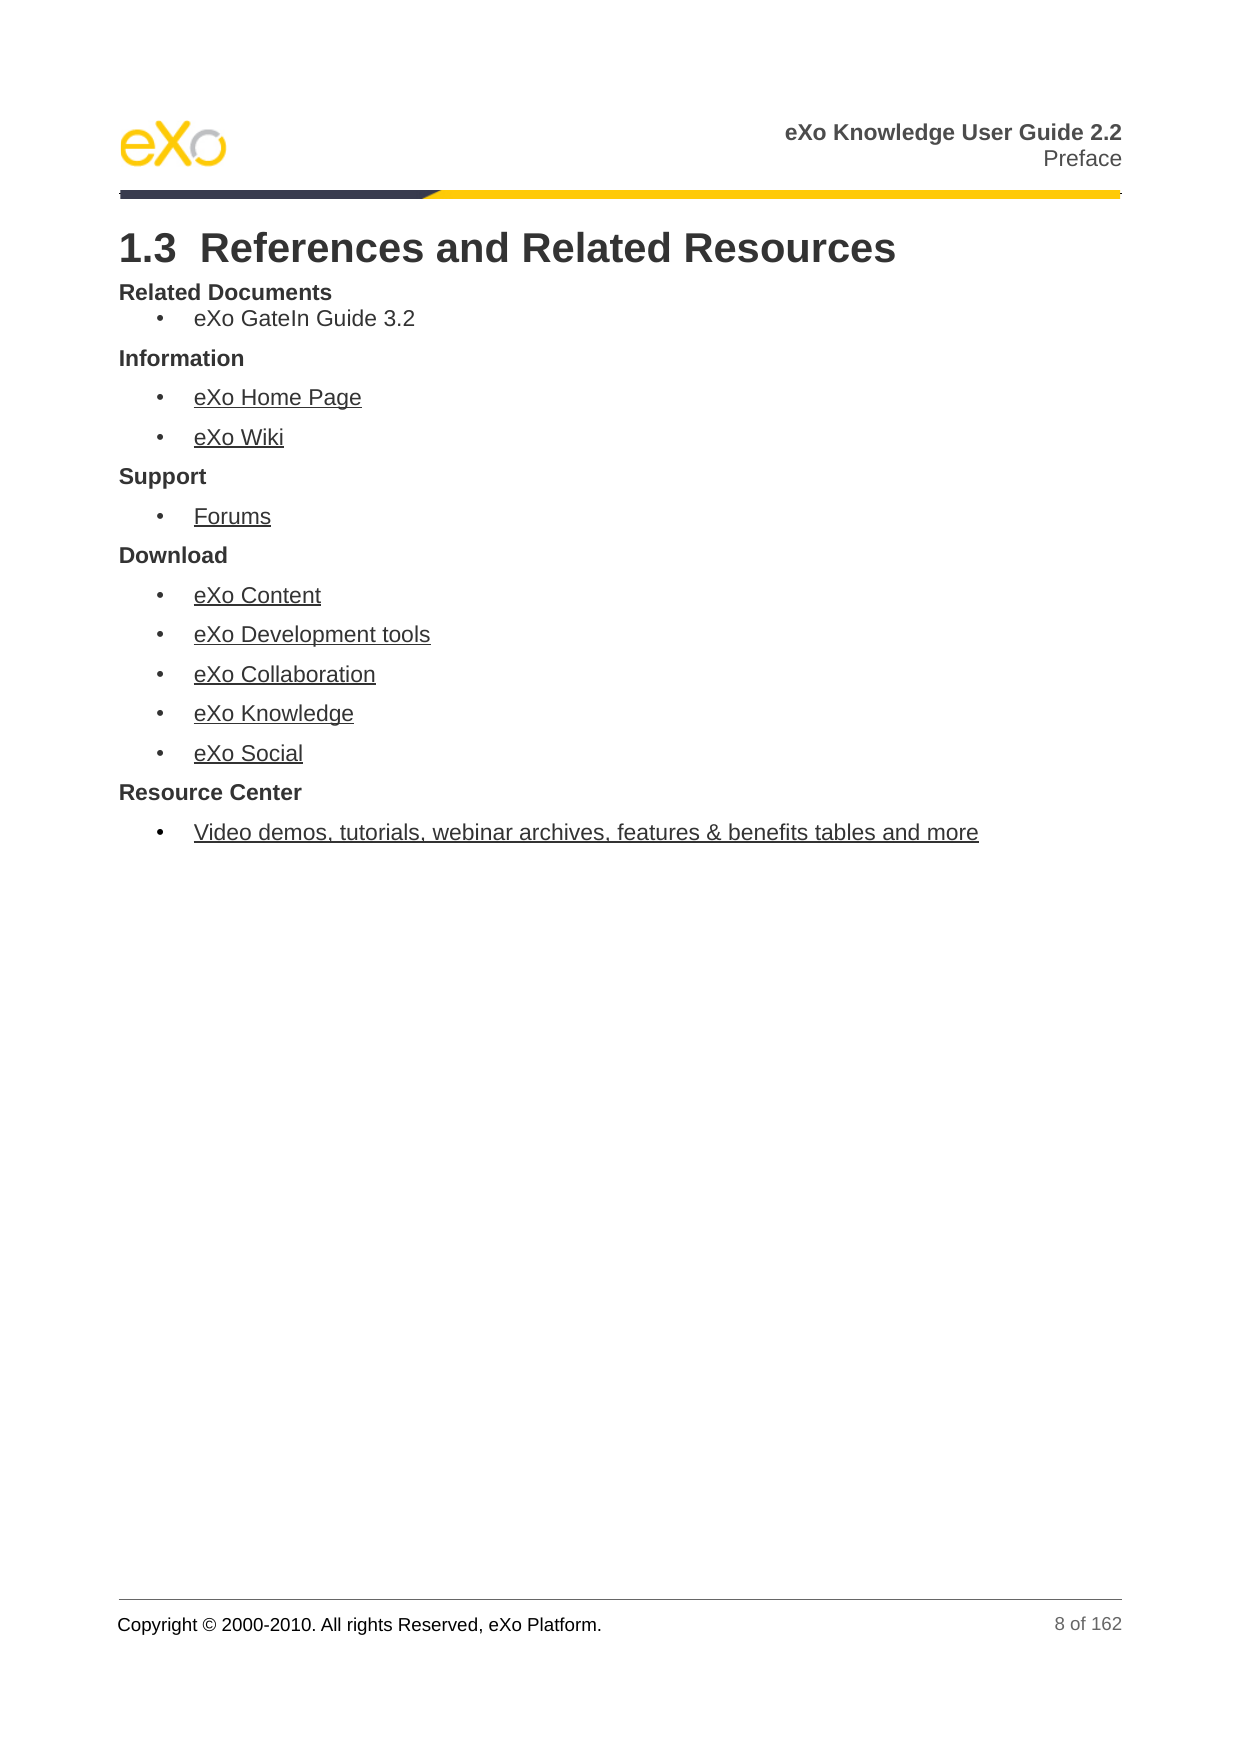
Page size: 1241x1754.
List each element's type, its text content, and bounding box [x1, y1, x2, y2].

list Video demos, tutorials, webinar archives, features & benefits tables and more [156, 818, 1122, 845]
text Related Documents [118, 279, 1122, 305]
list eXo Development tools [156, 621, 1122, 647]
list eXo Collaboration [156, 661, 1122, 687]
list eXo Social [156, 739, 1122, 766]
picture [120, 120, 227, 167]
text Resource Center [118, 779, 1122, 805]
list eXo Home Page [156, 384, 1122, 411]
subtitle References and Related Resources [118, 223, 1122, 271]
list Forums [156, 503, 1122, 529]
text Download [118, 542, 1122, 568]
list eXo Content [156, 582, 1122, 608]
text Support [118, 463, 1122, 489]
list eXo GateIn Guide 3.2 [156, 305, 1122, 332]
picture [120, 190, 1121, 199]
list eXo Wiki [156, 424, 1122, 450]
text Information [118, 345, 1122, 371]
list eXo Knowledge [156, 700, 1122, 726]
